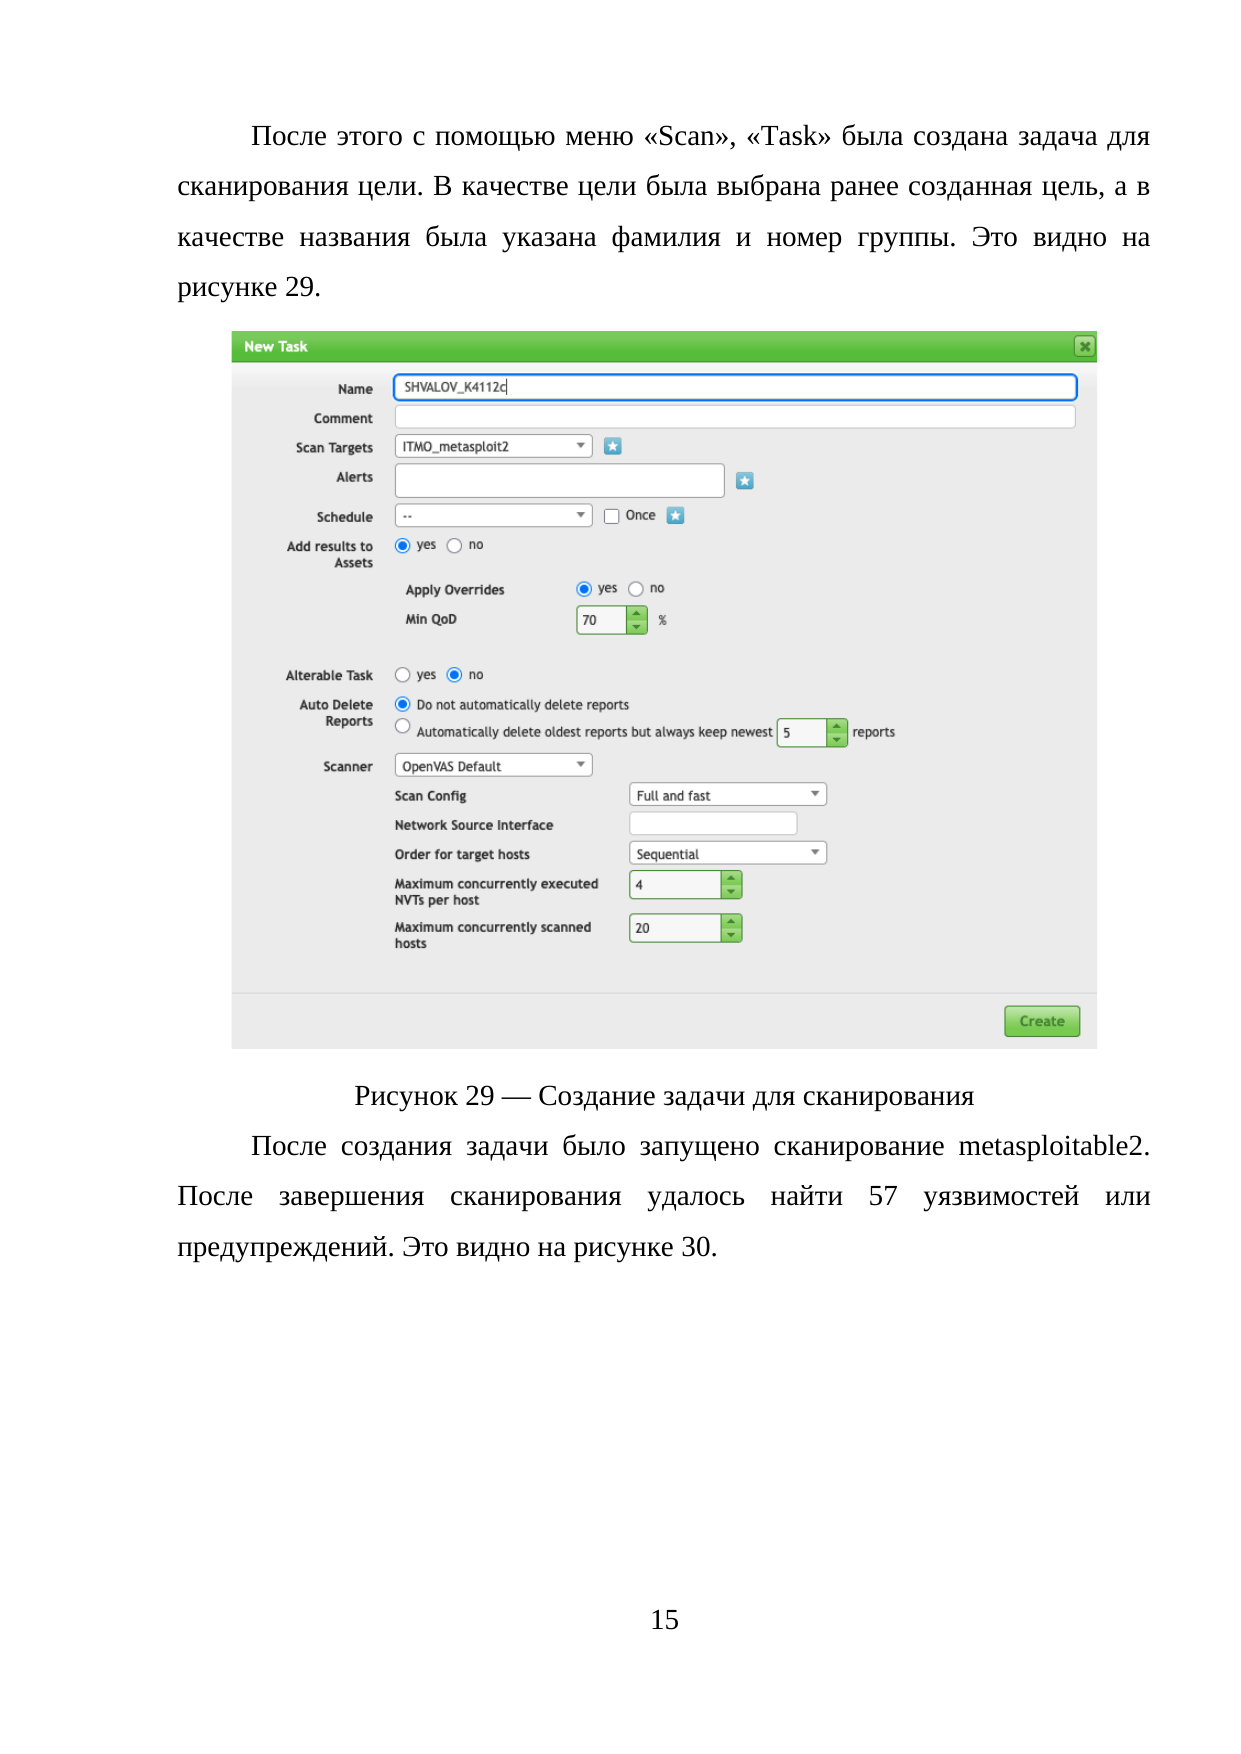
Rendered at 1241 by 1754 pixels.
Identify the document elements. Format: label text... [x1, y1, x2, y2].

picture [231, 331, 1098, 1049]
text После создания задачи было запущено сканирование metasploitable2. После завершения сканирования удалось найти 57 уязвимостей или предупреждений. Это видно на рисунке 30. [177, 1128, 1152, 1262]
text После этого с помощью меню «Scan», «Task» была создана задача для сканирования цели. В качестве цели была выбрана ранее созданная цель, а в качестве названия была указана фамилия и номер группы. Это видно на рисунке 29. [177, 118, 1152, 303]
text Рисунок 29 — Создание задачи для сканирования [199, 332, 1130, 1111]
